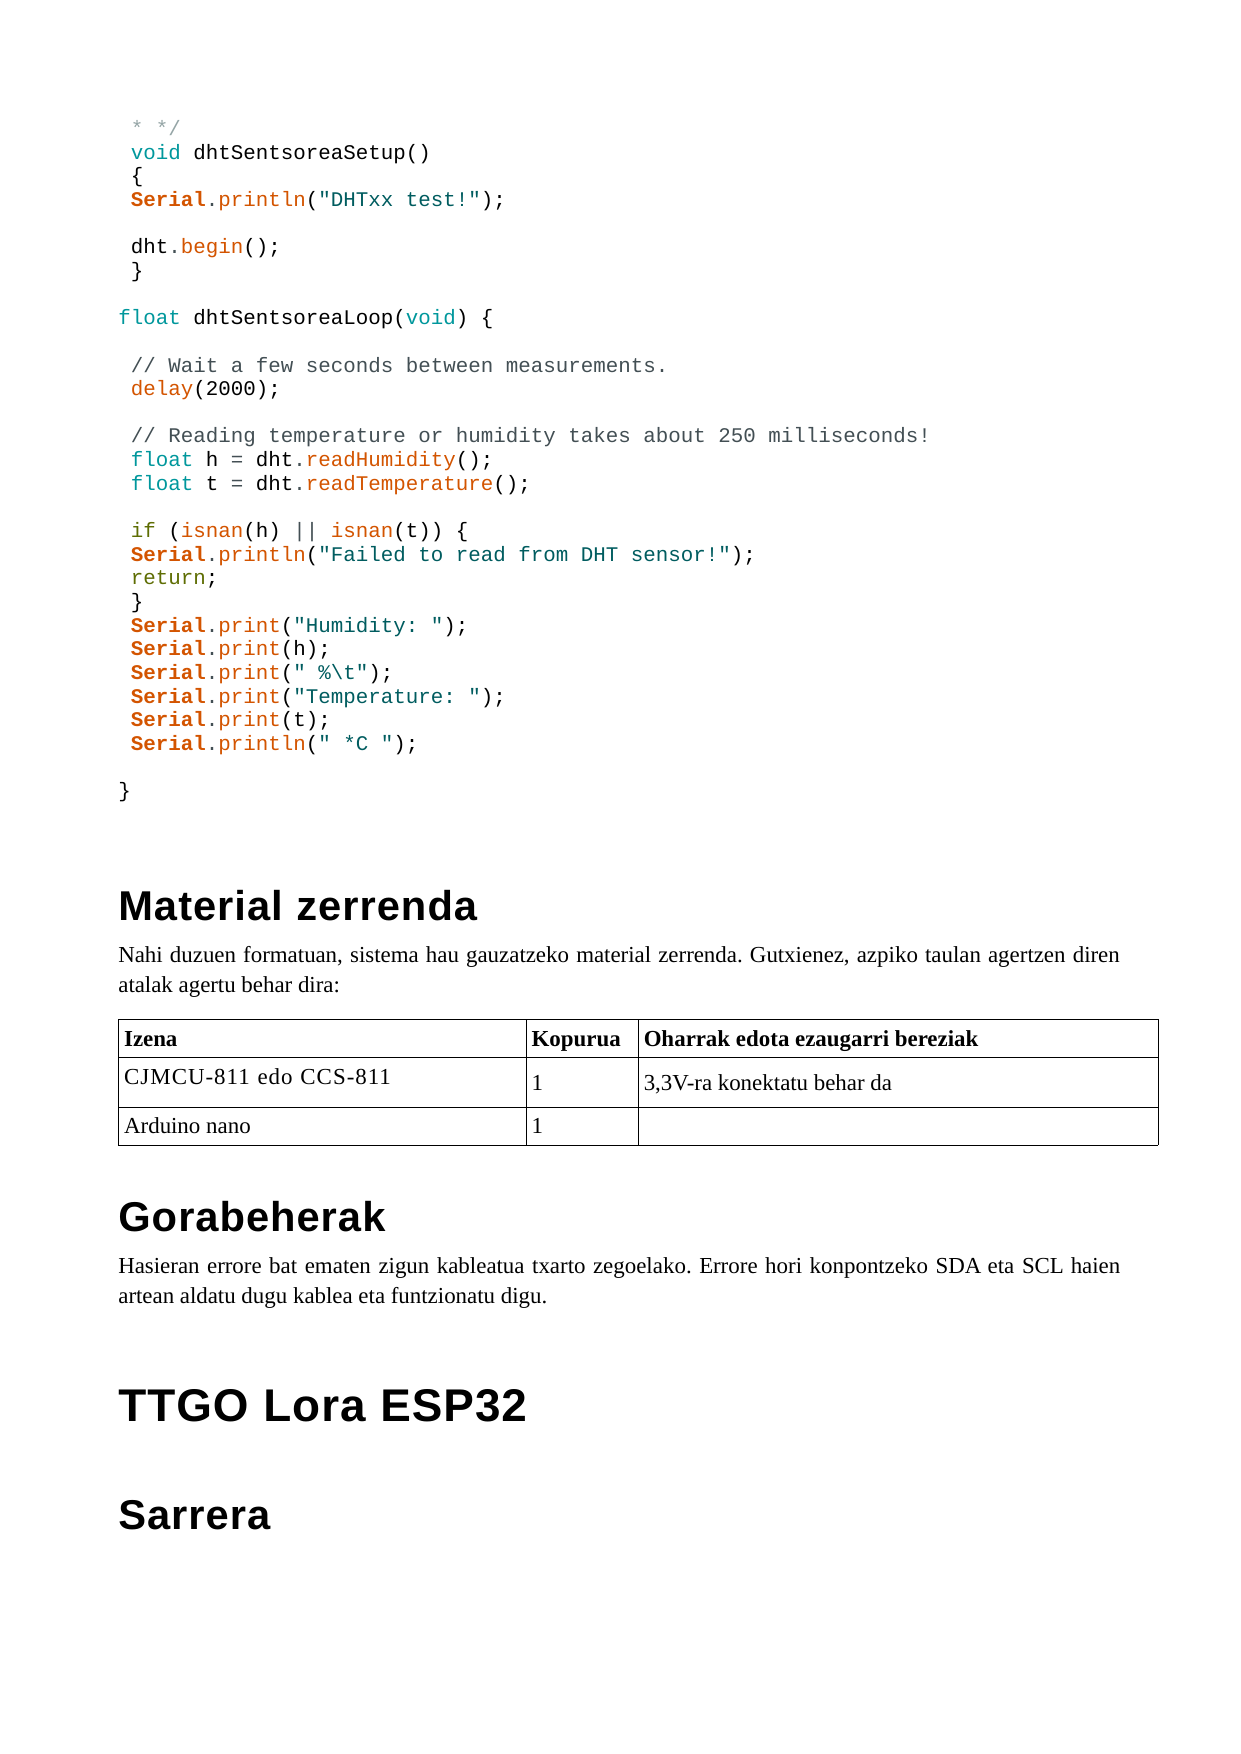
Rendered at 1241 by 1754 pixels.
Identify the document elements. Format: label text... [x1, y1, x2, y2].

subtitle Sarrera [118, 1491, 1122, 1539]
text void dhtSentsoreaSetup() [118, 142, 1122, 165]
text float dhtSentsoreaLoop(void) { [118, 307, 1122, 331]
text Serial.println("DHTxx test!"); [118, 189, 1122, 213]
subtitle Material zerrenda [118, 881, 1122, 929]
text Serial.print("Humidity: "); [118, 615, 1122, 638]
text } [118, 591, 1122, 615]
text return; [118, 567, 1122, 591]
table_cell Arduino nano [119, 1108, 526, 1144]
text // Reading temperature or humidity takes about 250 milliseconds! [118, 426, 1122, 449]
table_cell 1 [527, 1058, 638, 1107]
subtitle TTGO Lora ESP32 [118, 1378, 1122, 1431]
text Serial.print(" %\t"); [118, 662, 1122, 686]
text Serial.println("Failed to read from DHT sensor!"); [118, 544, 1122, 567]
text if (isnan(h) || isnan(t)) { [118, 520, 1122, 544]
text } [118, 780, 1122, 804]
table_header Kopurua [527, 1020, 638, 1057]
text // Wait a few seconds between measurements. [118, 354, 1122, 378]
table_header Izena [119, 1020, 526, 1057]
text Serial.print(h); [118, 638, 1122, 662]
table_cell [639, 1108, 1158, 1144]
text { [118, 165, 1122, 189]
text float h = dht.readHumidity(); [118, 449, 1122, 473]
text * */ [118, 118, 1122, 142]
text } [118, 260, 1122, 284]
table_header Oharrak edota ezaugarri bereziak [639, 1020, 1158, 1057]
text Serial.print(t); [118, 709, 1122, 733]
table_cell 1 [527, 1108, 638, 1144]
table_cell 3,3V-ra konektatu behar da [639, 1058, 1158, 1107]
text Serial.println(" *C "); [118, 733, 1122, 757]
text Serial.print("Temperature: "); [118, 686, 1122, 709]
table_cell CJMCU-811 edo CCS-811 [119, 1058, 526, 1107]
text float t = dht.readTemperature(); [118, 473, 1122, 496]
text Hasieran errore bat ematen zigun kableatua txarto zegoelako. Errore hori konpontzeko SDA eta SCL haien artean aldatu dugu kablea eta funtzionatu digu. [118, 1252, 1122, 1309]
text delay(2000); [118, 378, 1122, 402]
text dht.begin(); [118, 236, 1122, 260]
text Nahi duzuen formatuan, sistema hau gauzatzeko material zerrenda. Gutxienez, azpiko taulan agertzen diren atalak agertu behar dira: [118, 941, 1122, 997]
subtitle Gorabeherak [118, 1193, 1122, 1241]
